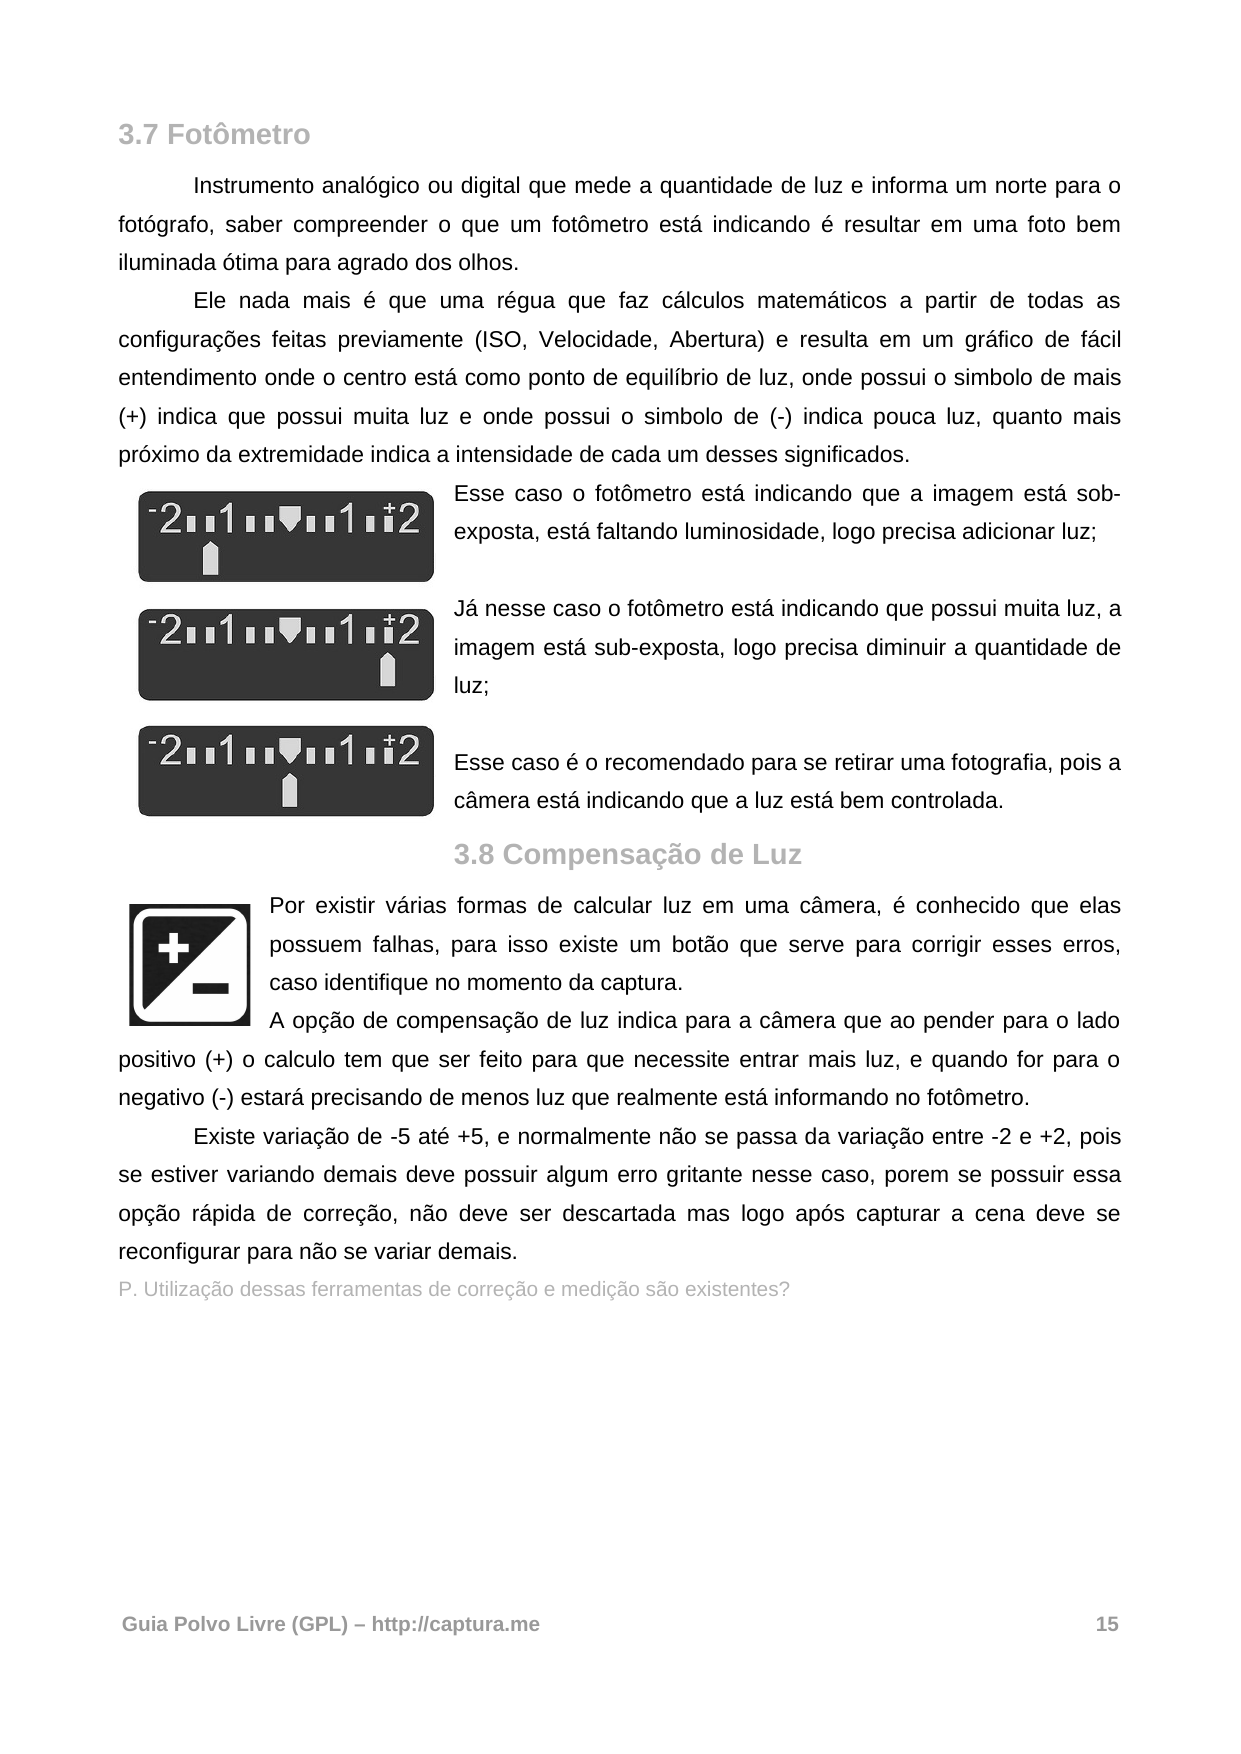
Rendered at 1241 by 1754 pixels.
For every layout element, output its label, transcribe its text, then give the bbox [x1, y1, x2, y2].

text Existe variação de -5 até +5, e normalmente não se passa da variação entre -2 e +2, pois se estiver variando demais deve possuir algum erro gritante nesse caso, porem se possuir essa opção rápida de correção, não deve ser descartada mas logo após capturar a cena deve se reconfigurar para não se variar demais. [118, 1123, 1122, 1264]
text A opção de compensação de luz indica para a câmera que ao pender para o lado positivo (+) o calculo tem que ser feito para que necessite entrar mais luz, e quando for para o negativo (-) estará precisando de menos luz que realmente está informando no fotômetro. [118, 1008, 1122, 1111]
subtitle 3.8 Compensação de Luz [118, 838, 1122, 871]
text Esse caso é o recomendado para se retirar uma fotografia, pois a câmera está indicando que a luz está bem controlada. [435, 749, 1122, 813]
text Por existir várias formas de calcular luz em uma câmera, é conhecido que elas possuem falhas, para isso existe um botão que serve para corrigir esses erros, caso identifique no momento da captura. [118, 893, 1122, 995]
text Já nesse caso o fotômetro está indicando que possui muita luz, a imagem está sub-exposta, logo precisa diminuir a quantidade de luz; [435, 596, 1122, 698]
text Ele nada mais é que uma régua que faz cálculos matemáticos a partir de todas as configurações feitas previamente (ISO, Velocidade, Abertura) e resulta em um gráfico de fácil entendimento onde o centro está como ponto de equilíbrio de luz, onde possui o simbolo de mais (+) indica que possui muita luz e onde possui o simbolo de (-) indica pouca luz, quanto mais próximo da extremidade indica a intensidade de cada um desses significados. [118, 288, 1122, 468]
picture [131, 488, 435, 823]
subtitle 3.7 Fotômetro [118, 118, 1122, 151]
text Esse caso o fotômetro está indicando que a imagem está sob-exposta, está faltando luminosidade, logo precisa adicionar luz; [118, 480, 1122, 544]
text Instrumento analógico ou digital que mede a quantidade de luz e informa um norte para o fotógrafo, saber compreender o que um fotômetro está indicando é resultar em uma foto bem iluminada ótima para agrado dos olhos. [118, 173, 1122, 275]
text P. Utilização dessas ferramentas de correção e medição são existentes? [118, 1277, 1122, 1301]
picture [129, 904, 251, 1026]
